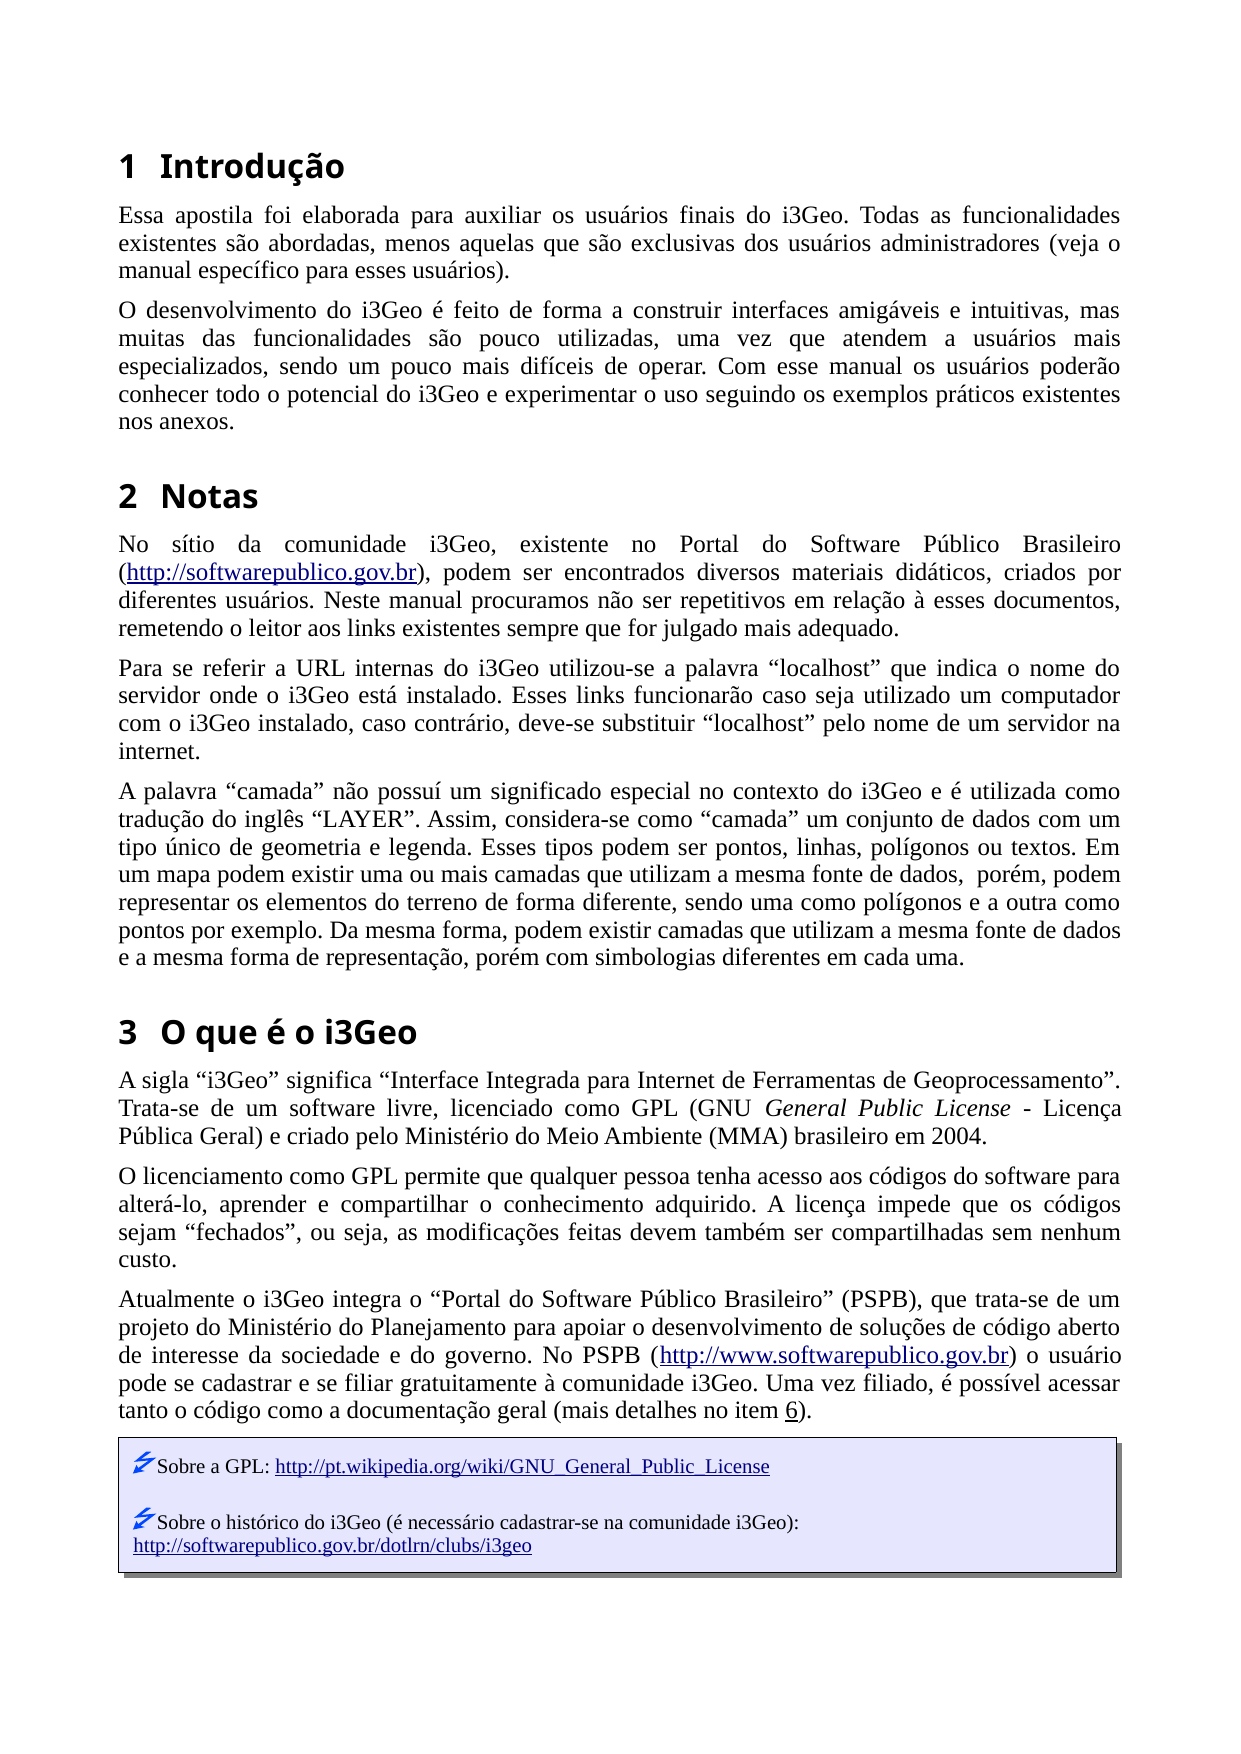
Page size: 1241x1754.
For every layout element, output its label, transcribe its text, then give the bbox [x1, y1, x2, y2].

subtitle Introdução [118, 143, 1122, 188]
text No sítio da comunidade i3Geo, existente no Portal do Software Público Brasileiro (http://softwarepublico.gov.br), podem ser encontrados diversos materiais didáticos, criados por diferentes usuários. Neste manual procuramos não ser repetitivos em relação à esses documentos, remetendo o leitor aos links existentes sempre que for julgado mais adequado. [118, 531, 1122, 641]
text O licenciamento como GPL permite que qualquer pessoa tenha acesso aos códigos do software para alterá-lo, aprender e compartilhar o conhecimento adquirido. A licença impede que os códigos sejam “fechados”, ou seja, as modificações feitas devem também ser compartilhadas sem nenhum custo. [118, 1162, 1122, 1273]
text Sobre a GPL: http://pt.wikipedia.org/wiki/GNU_General_Public_License [119, 1438, 1116, 1478]
subtitle Notas [118, 473, 1122, 518]
text Sobre o histórico do i3Geo (é necessário cadastrar-se na comunidade i3Geo): http://softwarepublico.gov.br/dotlrn/clubs/i3geo [119, 1493, 1116, 1572]
text A palavra “camada” não possuí um significado especial no contexto do i3Geo e é utilizada como tradução do inglês “LAYER”. Assim, considera-se como “camada” um conjunto de dados com um tipo único de geometria e legenda. Esses tipos podem ser pontos, linhas, polígonos ou textos. Em um mapa podem existir uma ou mais camadas que utilizam a mesma fonte de dados, porém, podem representar os elementos do terreno de forma diferente, sendo uma como polígonos e a outra como pontos por exemplo. Da mesma forma, podem existir camadas que utilizam a mesma fonte de dados e a mesma forma de representação, porém com simbologias diferentes em cada uma. [118, 777, 1122, 971]
text A sigla “i3Geo” significa “Interface Integrada para Internet de Ferramentas de Geoprocessamento”. Trata-se de um software livre, licenciado como GPL (GNU General Public License - Licença Pública Geral) e criado pelo Ministério do Meio Ambiente (MMA) brasileiro em 2004. [118, 1067, 1122, 1150]
text Essa apostila foi elaborada para auxiliar os usuários finais do i3Geo. Todas as funcionalidades existentes são abordadas, menos aquelas que são exclusivas dos usuários administradores (veja o manual específico para esses usuários). [118, 201, 1122, 284]
text Para se referir a URL internas do i3Geo utilizou-se a palavra “localhost” que indica o nome do servidor onde o i3Geo está instalado. Esses links funcionarão caso seja utilizado um computador com o i3Geo instalado, caso contrário, deve-se substituir “localhost” pelo nome de um servidor na internet. [118, 654, 1122, 765]
text O desenvolvimento do i3Geo é feito de forma a construir interfaces amigáveis e intuitivas, mas muitas das funcionalidades são pouco utilizadas, uma vez que atendem a usuários mais especializados, sendo um pouco mais difíceis de operar. Com esse manual os usuários poderão conhecer todo o potencial do i3Geo e experimentar o uso seguindo os exemplos práticos existentes nos anexos. [118, 297, 1122, 435]
text Atualmente o i3Geo integra o “Portal do Software Público Brasileiro” (PSPB), que trata-se de um projeto do Ministério do Planejamento para apoiar o desenvolvimento de soluções de código aberto de interesse da sociedade e do governo. No PSPB (http://www.softwarepublico.gov.br) o usuário pode se cadastrar e se filiar gratuitamente à comunidade i3Geo. Uma vez filiado, é possível acessar tanto o código como a documentação geral (mais detalhes no item 6). [118, 1286, 1122, 1424]
subtitle O que é o i3Geo [118, 1009, 1122, 1054]
